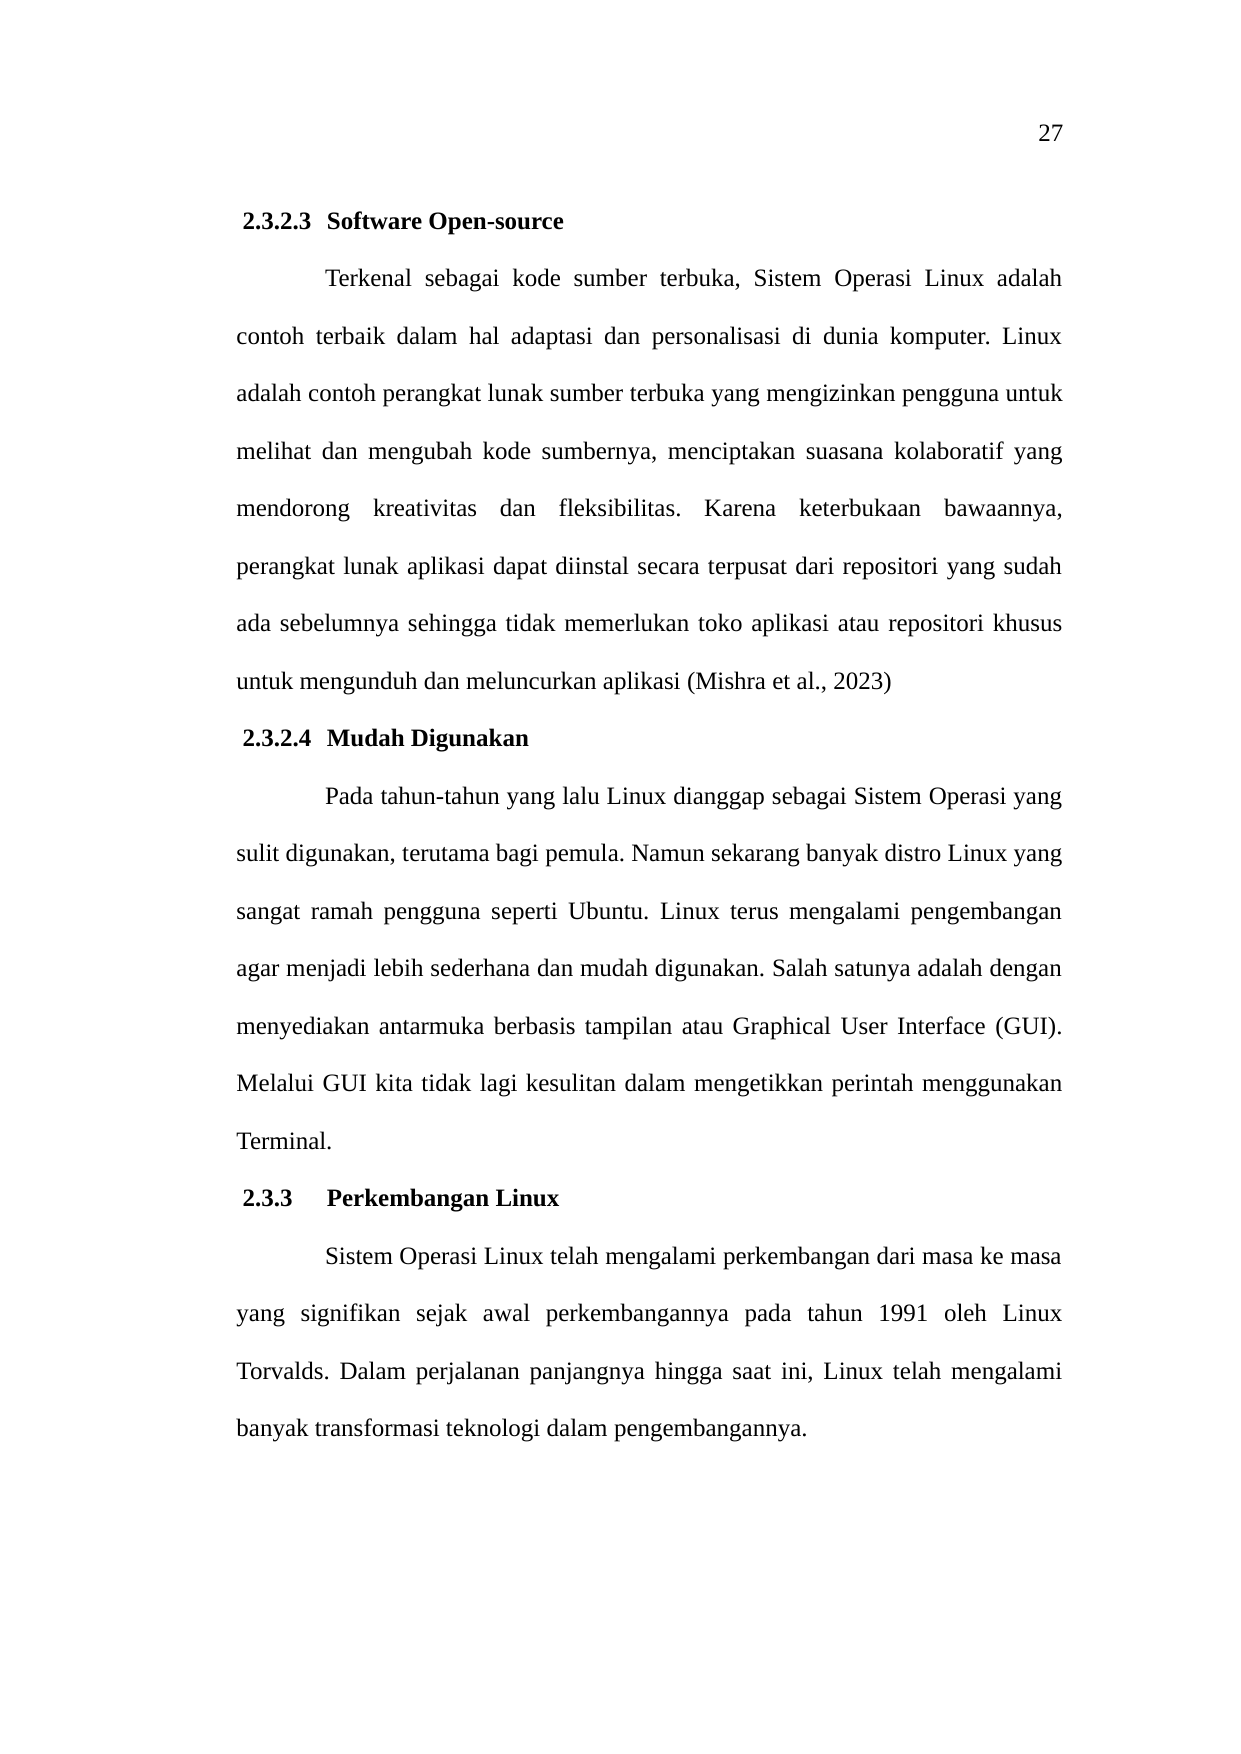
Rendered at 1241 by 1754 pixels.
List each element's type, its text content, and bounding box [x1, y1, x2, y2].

subtitle Software Open-source [236, 206, 1063, 235]
subtitle Perkembangan Linux [236, 1183, 1063, 1212]
subtitle Mudah Digunakan [236, 723, 1063, 752]
text Sistem Operasi Linux telah mengalami perkembangan dari masa ke masa yang signifikan sejak awal perkembangannya pada tahun 1991 oleh Linux Torvalds. Dalam perjalanan panjangnya hingga saat ini, Linux telah mengalami banyak transformasi teknologi dalam pengembangannya. [236, 1241, 1063, 1442]
text Pada tahun-tahun yang lalu Linux dianggap sebagai Sistem Operasi yang sulit digunakan, terutama bagi pemula. Namun sekarang banyak distro Linux yang sangat ramah pengguna seperti Ubuntu. Linux terus mengalami pengembangan agar menjadi lebih sederhana dan mudah digunakan. Salah satunya adalah dengan menyediakan antarmuka berbasis tampilan atau Graphical User Interface (GUI). Melalui GUI kita tidak lagi kesulitan dalam mengetikkan perintah menggunakan Terminal. [236, 781, 1063, 1155]
text Terkenal sebagai kode sumber terbuka, Sistem Operasi Linux adalah contoh terbaik dalam hal adaptasi dan personalisasi di dunia komputer. Linux adalah contoh perangkat lunak sumber terbuka yang mengizinkan pengguna untuk melihat dan mengubah kode sumbernya, menciptakan suasana kolaboratif yang mendorong kreativitas dan fleksibilitas. Karena keterbukaan bawaannya, perangkat lunak aplikasi dapat diinstal secara terpusat dari repositori yang sudah ada sebelumnya sehingga tidak memerlukan toko aplikasi atau repositori khusus untuk mengunduh dan meluncurkan aplikasi (Mishra et al., 2023)⁠ [236, 263, 1063, 695]
